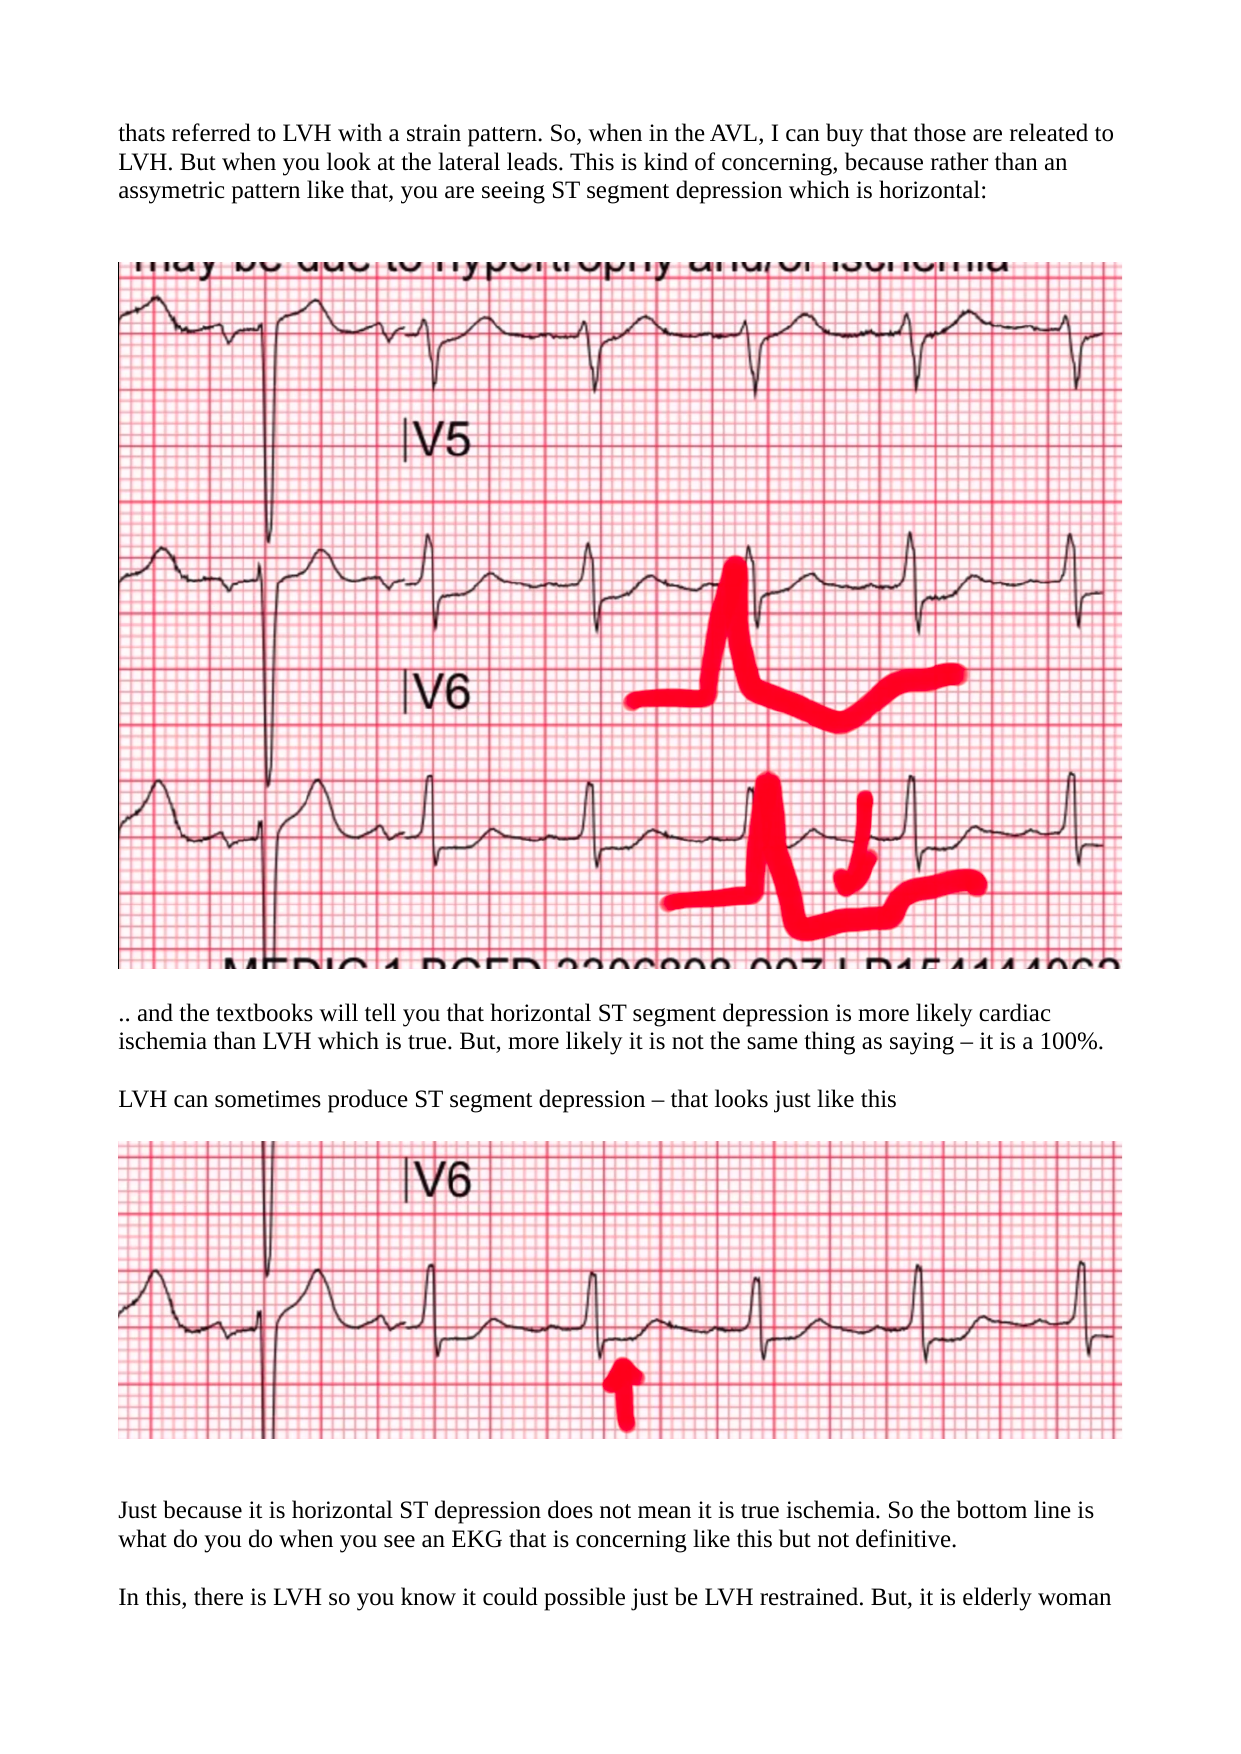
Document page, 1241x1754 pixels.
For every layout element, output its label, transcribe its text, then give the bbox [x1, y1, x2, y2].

text thats referred to LVH with a strain pattern. So, when in the AVL, I can buy that those are releated to LVH. But when you look at the lateral leads. This is kind of concerning, because rather than an assymetric pattern like that, you are seeing ST segment depression which is horizontal: [118, 118, 1122, 261]
text Just because it is horizontal ST depression does not mean it is true ischemia. So the bottom line is what do you do when you see an EKG that is concerning like this but not definitive. In this, there is LVH so you know it could possible just be LVH restrained. But, it is elderly woman [118, 1496, 1122, 1611]
picture [118, 261, 1123, 969]
text LVH can sometimes produce ST segment depression – that looks just like this [118, 1084, 1122, 1141]
text .. and the textbooks will tell you that horizontal ST segment depression is more likely cardiac ischemia than LVH which is true. But, more likely it is not the same thing as saying – it is a 100%. [118, 969, 1122, 1055]
picture [118, 1141, 1123, 1439]
